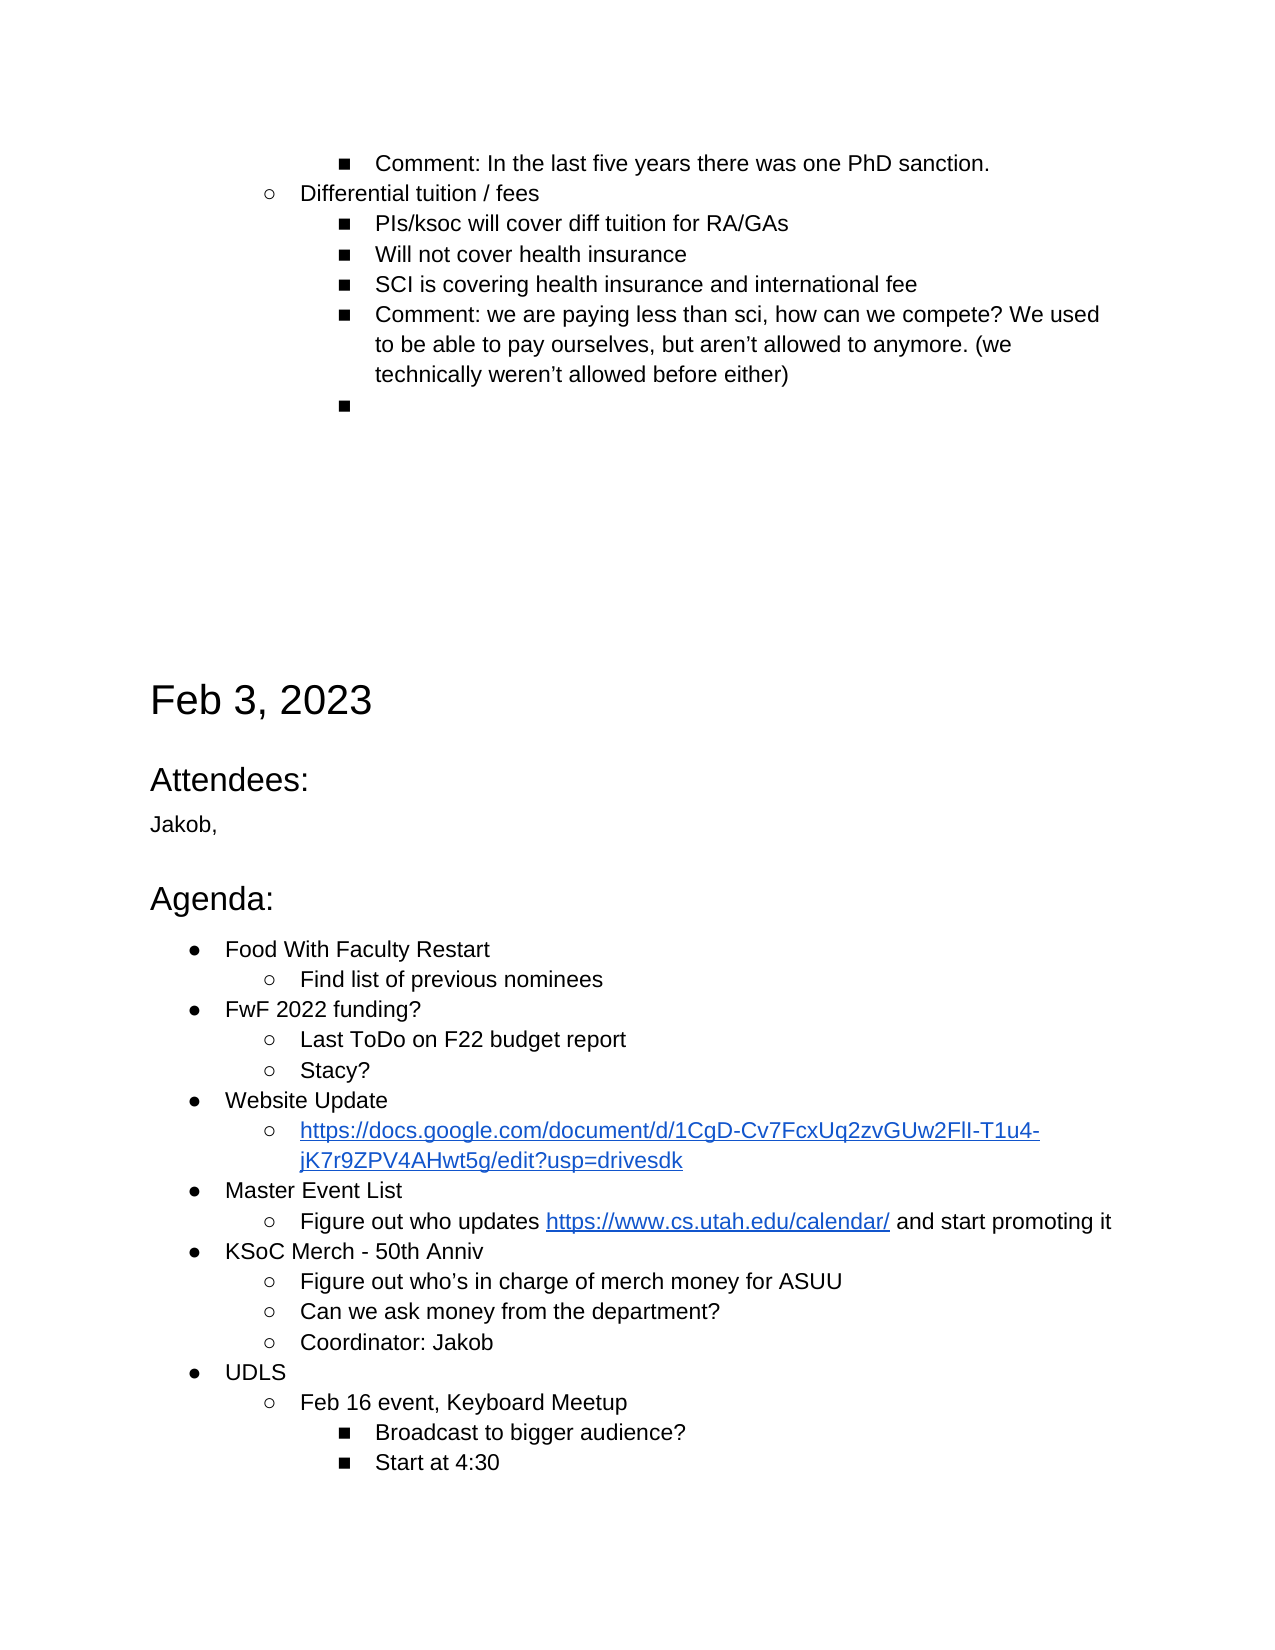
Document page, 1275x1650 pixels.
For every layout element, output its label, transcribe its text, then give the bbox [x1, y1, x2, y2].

list Broadcast to bigger audience? [337, 1419, 1125, 1445]
list Differential tuition / fees [262, 180, 1125, 207]
list Last ToDo on F22 budget report [262, 1026, 1125, 1053]
list Will not cover health insurance [337, 241, 1125, 267]
list UDLS [187, 1359, 1125, 1385]
list FwF 2022 funding? [187, 996, 1125, 1022]
text Jakob, [150, 811, 1125, 838]
list KSoC Merch - 50th Anniv [187, 1238, 1125, 1264]
list https://docs.google.com/document/d/1CgD-Cv7FcxUq2zvGUw2FlI-T1u4-jK7r9ZPV4AHwt5g/edit?usp=drivesdk [262, 1117, 1125, 1173]
subtitle Agenda: [150, 879, 1125, 917]
list Stacy? [262, 1057, 1125, 1083]
list Figure out who updates https://www.cs.utah.edu/calendar/ and start promoting it [262, 1208, 1125, 1234]
subtitle Attendees: [150, 760, 1125, 799]
list Food With Faculty Restart [187, 936, 1125, 962]
list PIs/ksoc will cover diff tuition for RA/GAs [337, 210, 1125, 237]
list Find list of previous nominees [262, 966, 1125, 992]
subtitle Feb 3, 2023 [150, 675, 1125, 723]
list Coordinator: Jakob [262, 1328, 1125, 1355]
list Master Event List [187, 1177, 1125, 1204]
list Feb 16 event, Keyboard Meetup [262, 1389, 1125, 1415]
list SCI is covering health insurance and international fee [337, 271, 1125, 297]
list Can we ask money from the department? [262, 1298, 1125, 1324]
list Website Update [187, 1087, 1125, 1113]
list Comment: In the last five years there was one PhD sanction. [337, 150, 1125, 176]
list Figure out who’s in charge of merch money for ASUU [262, 1268, 1125, 1294]
list Comment: we are paying less than sci, how can we compete? We used to be able to pay ourselves, but aren’t allowed to anymore. (we technically weren’t allowed before either) [337, 301, 1125, 388]
list Start at 4:30 [337, 1449, 1125, 1476]
